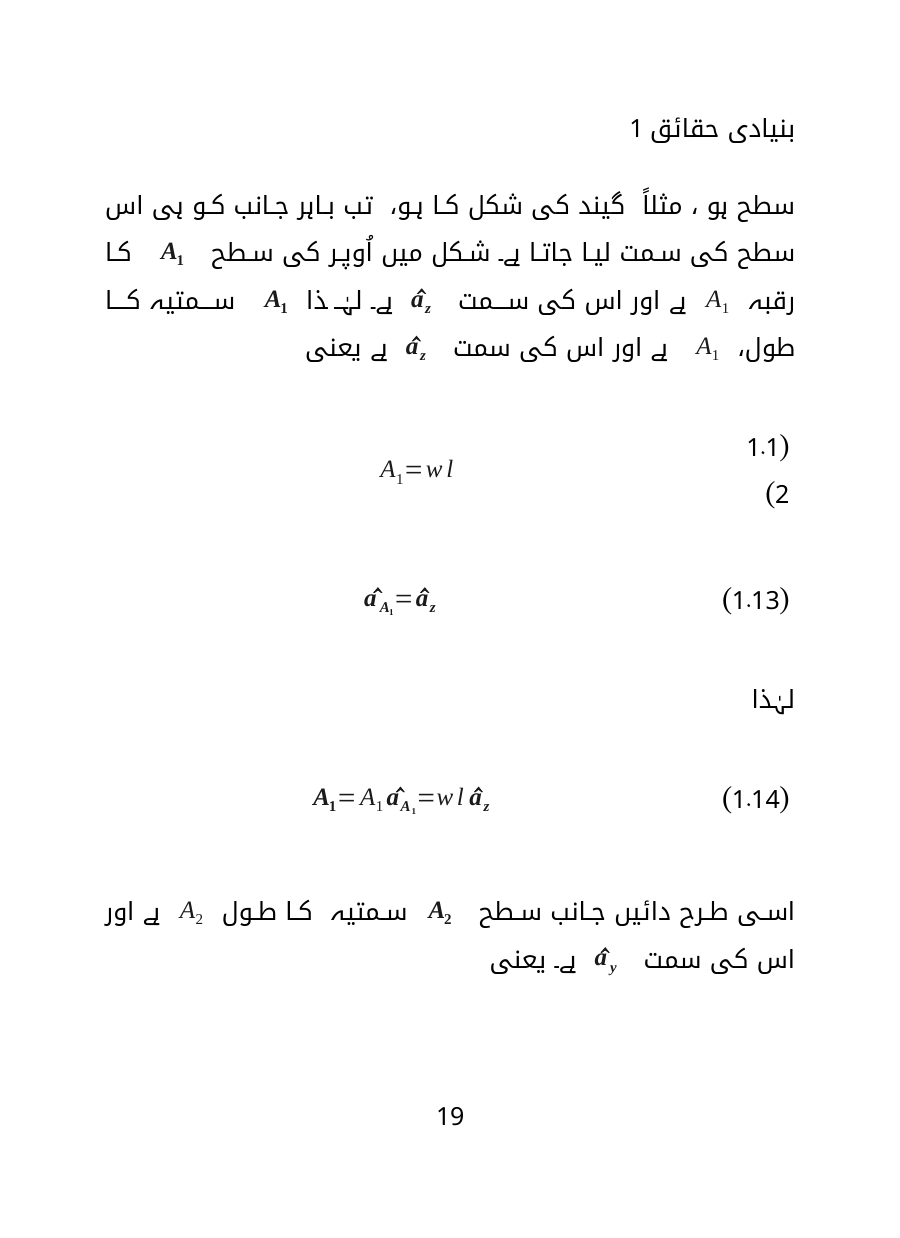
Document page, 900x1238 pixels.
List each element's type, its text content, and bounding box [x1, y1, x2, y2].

table_header (1.13) [686, 571, 795, 643]
table_header [105, 771, 686, 842]
table_header (1.14) [686, 771, 795, 842]
table_header (1.12) [718, 419, 795, 537]
table_header [105, 419, 718, 537]
text لہٰذا [105, 677, 795, 724]
text اسی طرح دائیں جانب سطح سمتیہ کا طولہے اور اس کی سمت ہے۔ یعنی [105, 889, 795, 983]
text شکل 1.7 کو مدِ نظر رکھیں۔ کسی سطح سے اگر اس کے عمود کی جانب ایک فرضی لکیر کھینچی جائے تو اس لکیر پر اکائی سمتیہ اس سطح کی سمت کو ظاہر کرتی ہے۔ چونکہ کسی بھی سطح، مثلاً اس کتاب کا ایک صفہ، کے دو اطراف ہوتے ہیں لہٰذا اس کے دو، آپس میں اُلٹ، سمتیں بیان کی جا سکتی ہیں۔عموما مسئلہ کو مدِ نظر رکھتے ہوئے ان میں سے ایک سمت کو اس سطح کی سمت لیا جاتا ہے۔ البتہ اگر یہ سطح بند سطح ہو ، مثلاً گیند کی شکل کا ہو، تب باہر جانب کو ہی اس سطح کی سمت لیا جاتا ہے۔ شکل میں اُوپر کی سطح کا رقبہہے اور اس کی سمت ہے۔ لہٰذا سمتیہ کا طول، ہے اور اس کی سمت ہے یعنی [105, 182, 795, 372]
table_header [105, 571, 686, 643]
